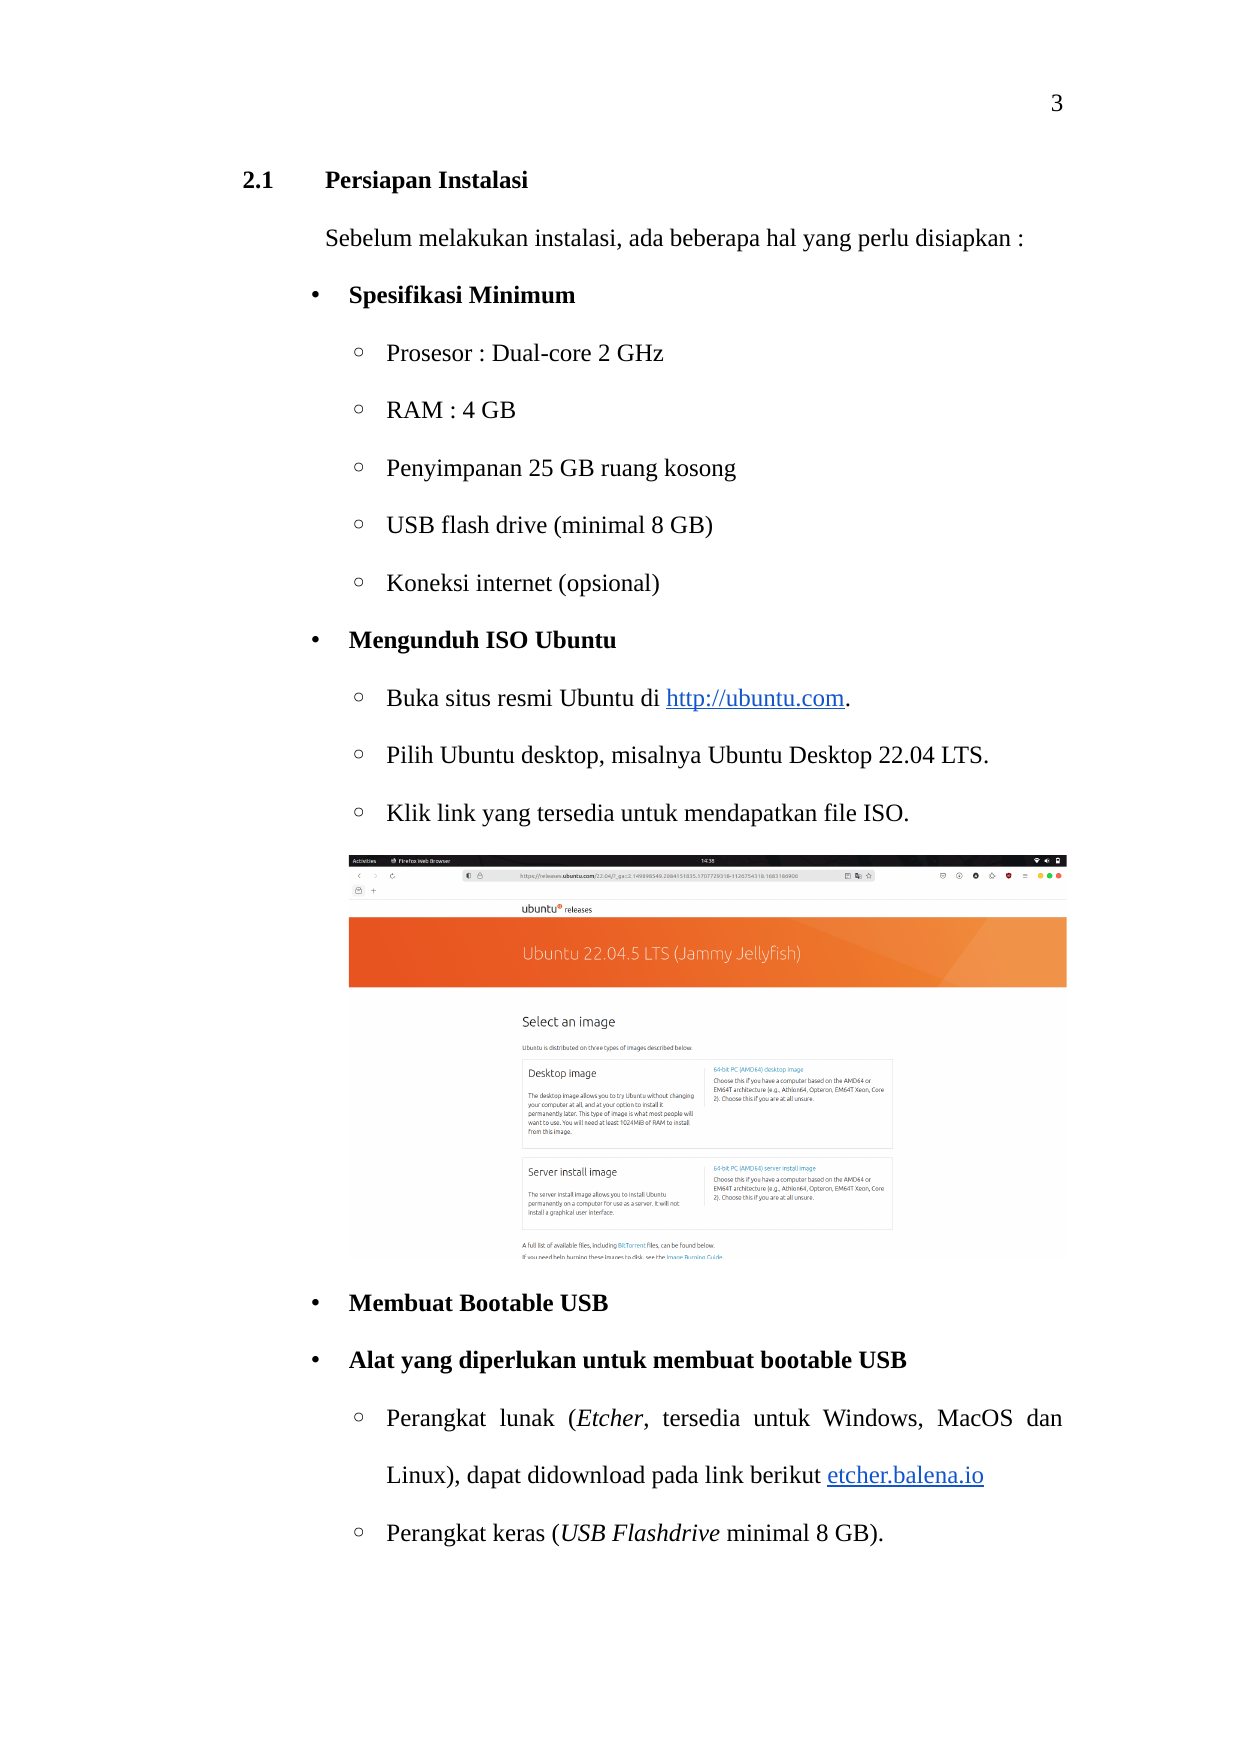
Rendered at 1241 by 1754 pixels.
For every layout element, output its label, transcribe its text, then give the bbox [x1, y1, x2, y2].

picture [348, 855, 1067, 1259]
list Mengunduh ISO Ubuntu [311, 625, 1063, 654]
list Pilih Ubuntu desktop, misalnya Ubuntu Desktop 22.04 LTS. [349, 740, 1063, 769]
list USB flash drive (minimal 8 GB) [349, 510, 1063, 539]
list Spesifikasi Minimum [311, 280, 1063, 309]
list Klik link yang tersedia untuk mendapatkan file ISO. [349, 798, 1063, 827]
list Prosesor : Dual-core 2 GHz [349, 338, 1063, 367]
list Perangkat keras (USB Flashdrive minimal 8 GB). [349, 1518, 1063, 1546]
list Penyimpanan 25 GB ruang kosong [349, 453, 1063, 482]
subtitle Persiapan Instalasi [236, 165, 1063, 194]
list RAM : 4 GB [349, 395, 1063, 424]
list Membuat Bootable USB [311, 1288, 1063, 1316]
text Sebelum melakukan instalasi, ada beberapa hal yang perlu disiapkan : [236, 223, 1063, 252]
list Alat yang diperlukan untuk membuat bootable USB [311, 1345, 1063, 1374]
list Perangkat lunak (Etcher, tersedia untuk Windows, MacOS dan Linux), dapat didownload pada link berikut etcher.balena.io [349, 1403, 1063, 1489]
list Koneksi internet (opsional) [349, 568, 1063, 597]
list Buka situs resmi Ubuntu di http://ubuntu.com. [349, 683, 1063, 712]
